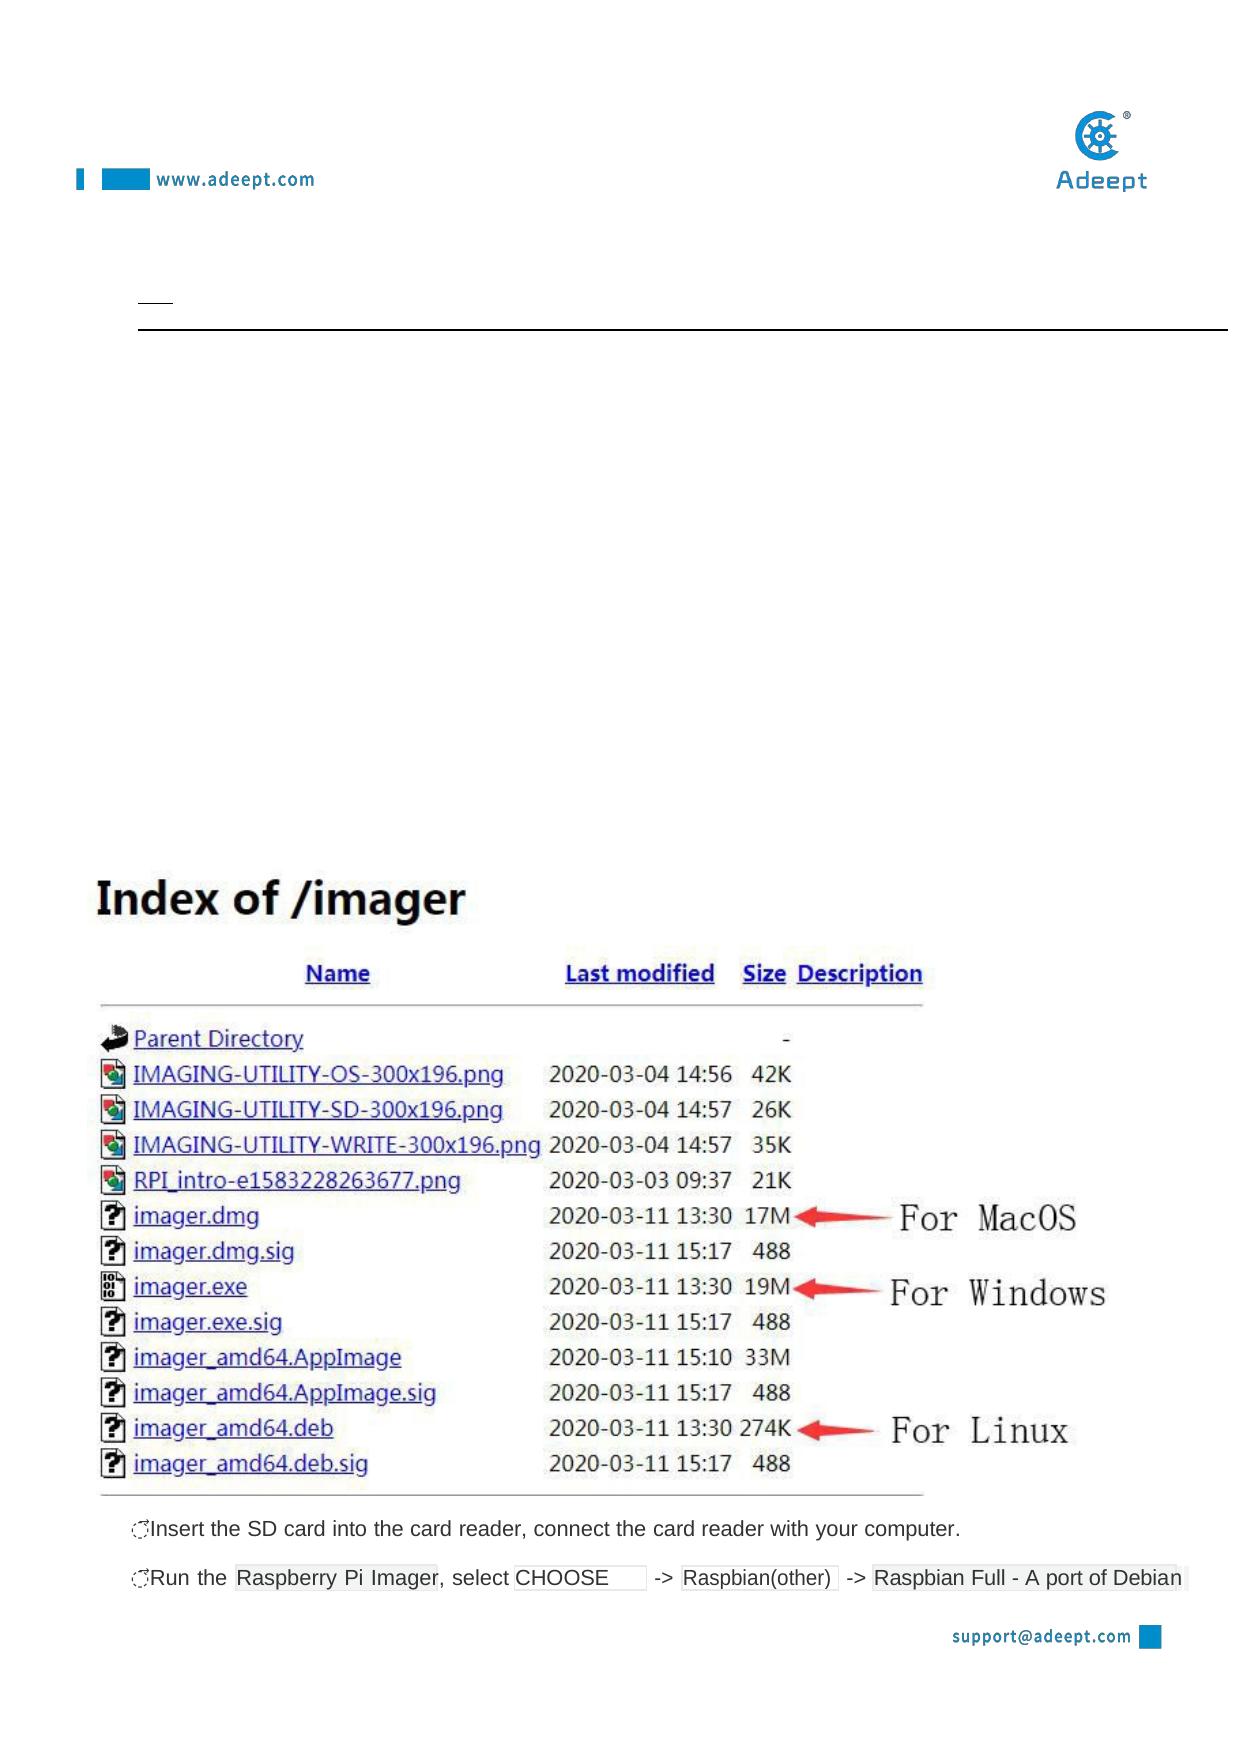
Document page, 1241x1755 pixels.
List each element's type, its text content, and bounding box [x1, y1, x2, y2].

picture [947, 1625, 1139, 1649]
picture [75, 167, 343, 191]
picture [87, 859, 1175, 1496]
text ⃗Insert the SD card into the card reader, connect the card reader with your computer. [130, 1508, 1201, 1543]
text CHOOSE OS [515, 1567, 646, 1589]
text Raspbian(other) [683, 1567, 838, 1589]
text ⃗Run the Raspberry Pi Imager, select -> -> [130, 1557, 1201, 1592]
picture [1056, 111, 1147, 192]
